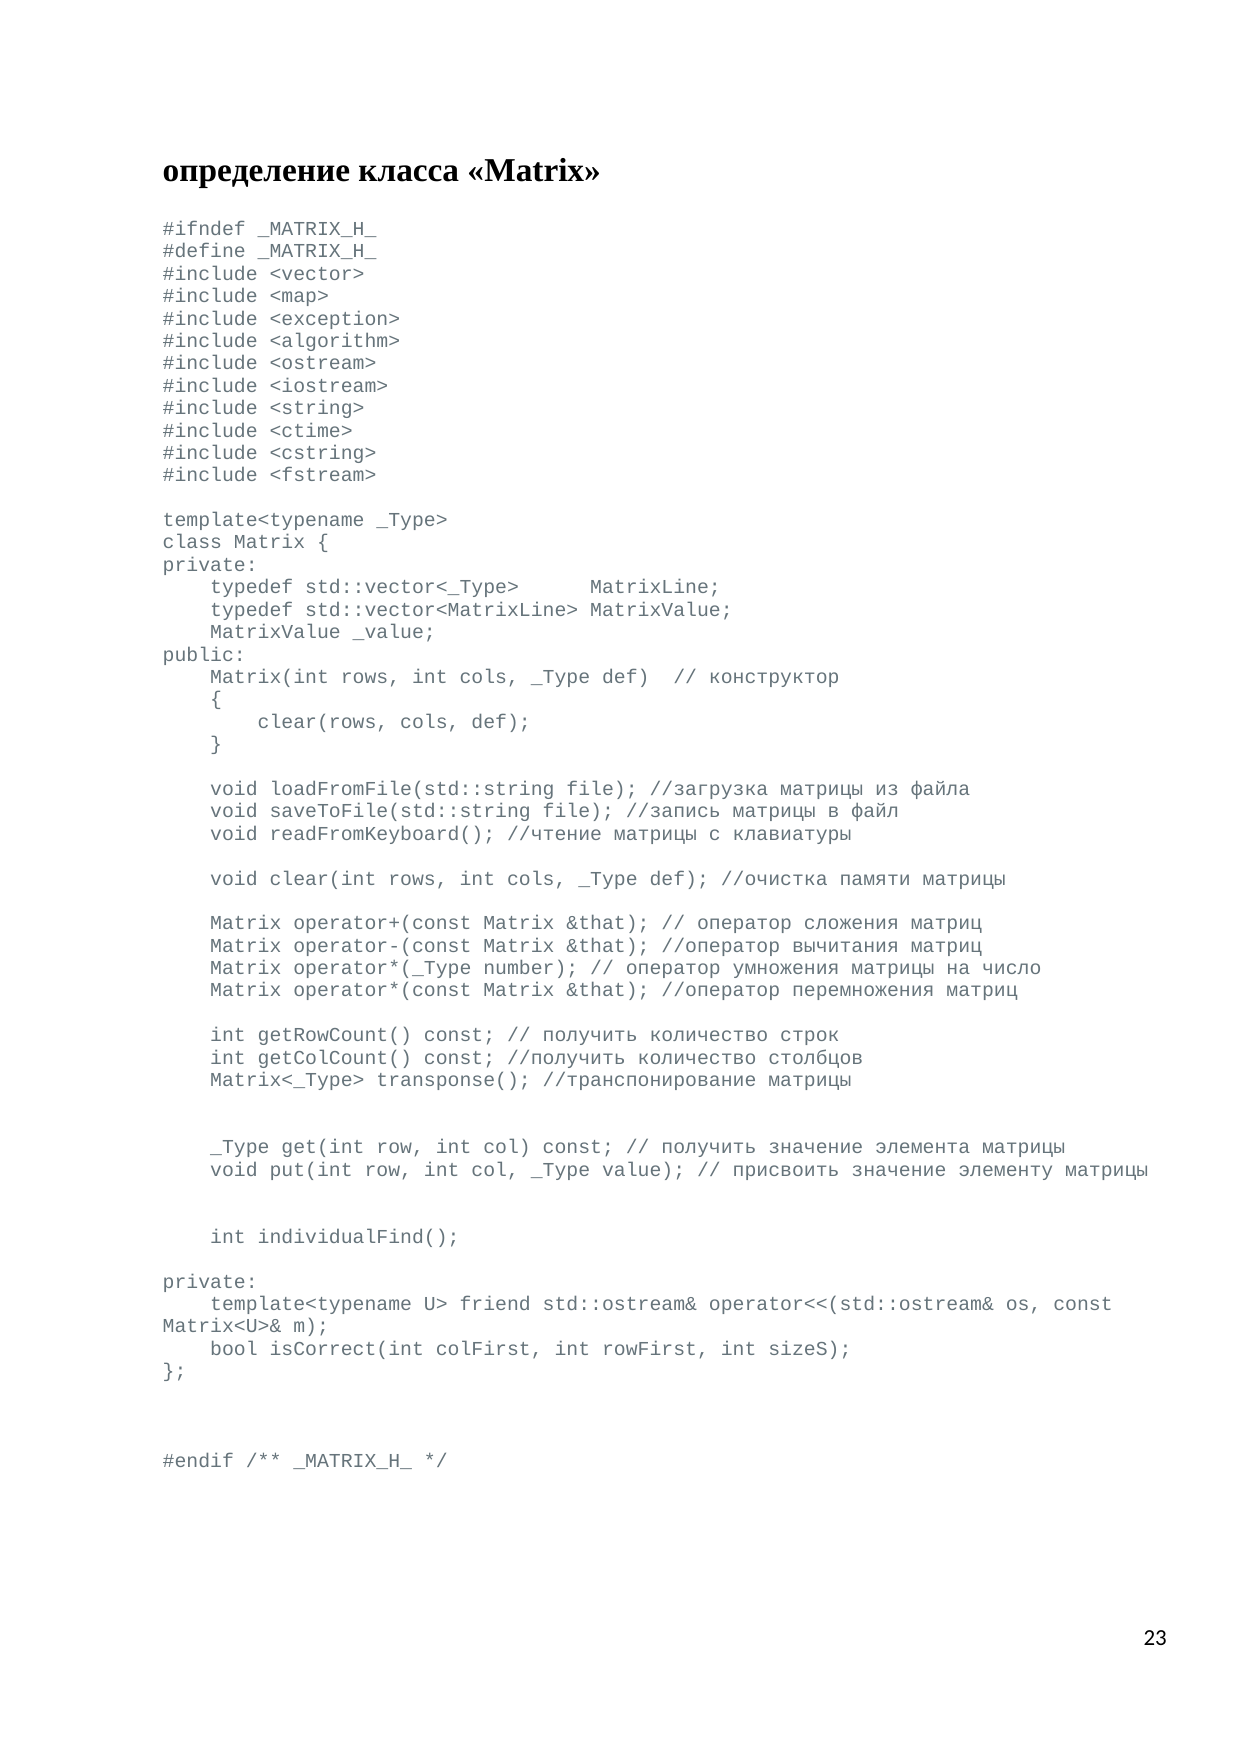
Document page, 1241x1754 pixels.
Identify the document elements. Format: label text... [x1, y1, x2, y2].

text clear(rows, cols, def); [162, 712, 1166, 734]
text _Type get(int row, int col) const; // получить значение элемента матрицы [162, 1137, 1166, 1159]
text void loadFromFile(std::string file); //загрузка матрицы из файла [162, 779, 1166, 801]
text int getColCount() const; //получить количество столбцов [162, 1048, 1166, 1070]
text template<typename _Type> [162, 510, 1166, 532]
text Matrix(int rows, int cols, _Type def) // конструктор [162, 667, 1166, 689]
text int individualFind(); [162, 1227, 1166, 1249]
text } [162, 734, 1166, 756]
text Matrix operator-(const Matrix &that); //оператор вычитания матриц [162, 936, 1166, 958]
text private: [162, 1272, 1166, 1294]
text Matrix operator*(_Type number); // оператор умножения матрицы на число [162, 958, 1166, 980]
text #include <cstring> [162, 443, 1166, 465]
text int getRowCount() const; // получить количество строк [162, 1025, 1166, 1048]
text определение класса «Matrix» [162, 150, 1166, 188]
text #include <ostream> [162, 353, 1166, 376]
text typedef std::vector<_Type> MatrixLine; [162, 577, 1166, 600]
text #include <exception> [162, 308, 1166, 331]
text { [162, 689, 1166, 712]
text bool isCorrect(int colFirst, int rowFirst, int sizeS); [162, 1339, 1166, 1361]
text public: [162, 644, 1166, 667]
text Matrix operator+(const Matrix &that); // оператор сложения матриц [162, 913, 1166, 936]
text #include <vector> [162, 264, 1166, 286]
text void put(int row, int col, _Type value); // присвоить значение элементу матрицы [162, 1159, 1166, 1182]
text typedef std::vector<MatrixLine> MatrixValue; [162, 600, 1166, 622]
text MatrixValue _value; [162, 622, 1166, 644]
text Matrix operator*(const Matrix &that); //оператор перемножения матриц [162, 980, 1166, 1003]
text #ifndef _MATRIX_H_ [162, 219, 1166, 241]
text #include <map> [162, 286, 1166, 308]
text #endif /** _MATRIX_H_ */ [162, 1451, 1166, 1473]
text #define _MATRIX_H_ [162, 241, 1166, 264]
text template<typename U> friend std::ostream& operator<<(std::ostream& os, const Matrix<U>& m); [162, 1294, 1166, 1339]
text private: [162, 555, 1166, 577]
text #include <iostream> [162, 376, 1166, 398]
text #include <ctime> [162, 421, 1166, 443]
text void readFromKeyboard(); //чтение матрицы с клавиатуры [162, 824, 1166, 846]
text }; [162, 1361, 1166, 1383]
text #include <fstream> [162, 465, 1166, 488]
text void clear(int rows, int cols, _Type def); //очистка памяти матрицы [162, 868, 1166, 891]
text Matrix<_Type> transponse(); //транспонирование матрицы [162, 1070, 1166, 1092]
text #include <string> [162, 398, 1166, 421]
text class Matrix { [162, 532, 1166, 555]
text void saveToFile(std::string file); //запись матрицы в файл [162, 801, 1166, 824]
text #include <algorithm> [162, 331, 1166, 353]
